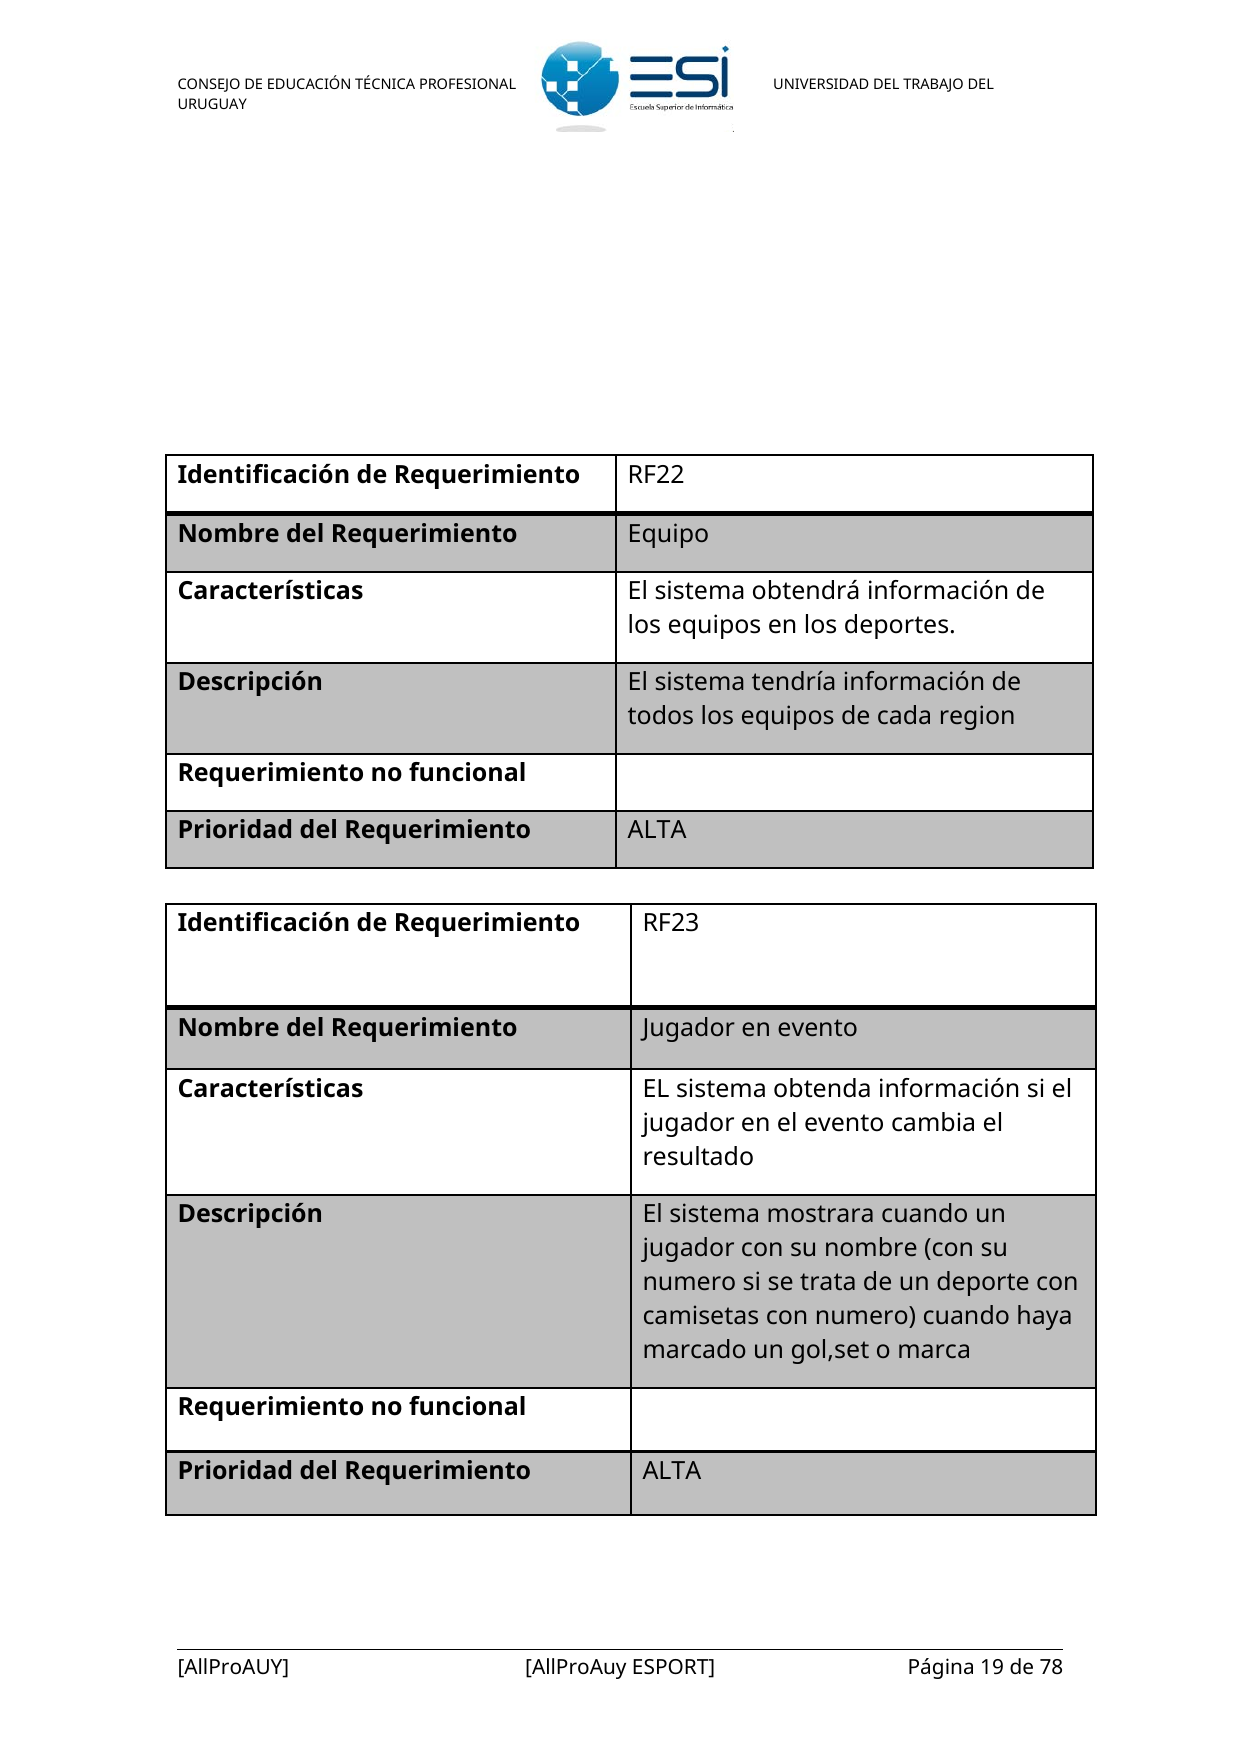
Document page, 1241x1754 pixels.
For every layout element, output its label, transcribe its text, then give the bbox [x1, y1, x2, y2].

table_cell El sistema mostrara cuando un jugador con su nombre (con su numero si se trata de un deporte con camisetas con numero) cuando haya marcado un gol,set o marca [632, 1196, 1095, 1387]
table_cell Características [167, 1070, 630, 1193]
table_cell Descripción [167, 1196, 630, 1387]
table_header RF23 [632, 905, 1095, 1005]
table_cell Equipo [617, 516, 1092, 571]
table_header RF22 [617, 456, 1092, 511]
table_cell Nombre del Requerimiento [167, 1010, 630, 1068]
table_cell [632, 1389, 1095, 1450]
table_cell Jugador en evento [632, 1010, 1095, 1068]
table_cell Características [167, 573, 615, 662]
table_cell ALTA [617, 812, 1092, 867]
table_cell Nombre del Requerimiento [167, 516, 615, 571]
table_cell Requerimiento no funcional [167, 1389, 630, 1450]
table_header Identificación de Requerimiento [167, 456, 615, 511]
table_cell EL sistema obtenda información si el jugador en el evento cambia el resultado [632, 1070, 1095, 1193]
table_cell El sistema tendría información de todos los equipos de cada region [617, 664, 1092, 753]
table_cell Descripción [167, 664, 615, 753]
table_cell Prioridad del Requerimiento [167, 812, 615, 867]
picture [534, 39, 734, 132]
table_header Identificación de Requerimiento [167, 905, 630, 1005]
table_cell El sistema obtendrá información de los equipos en los deportes. [617, 573, 1092, 662]
table_cell Prioridad del Requerimiento [167, 1453, 630, 1514]
table_cell Requerimiento no funcional [167, 755, 615, 810]
table_cell [617, 755, 1092, 810]
table_cell ALTA [632, 1453, 1095, 1514]
